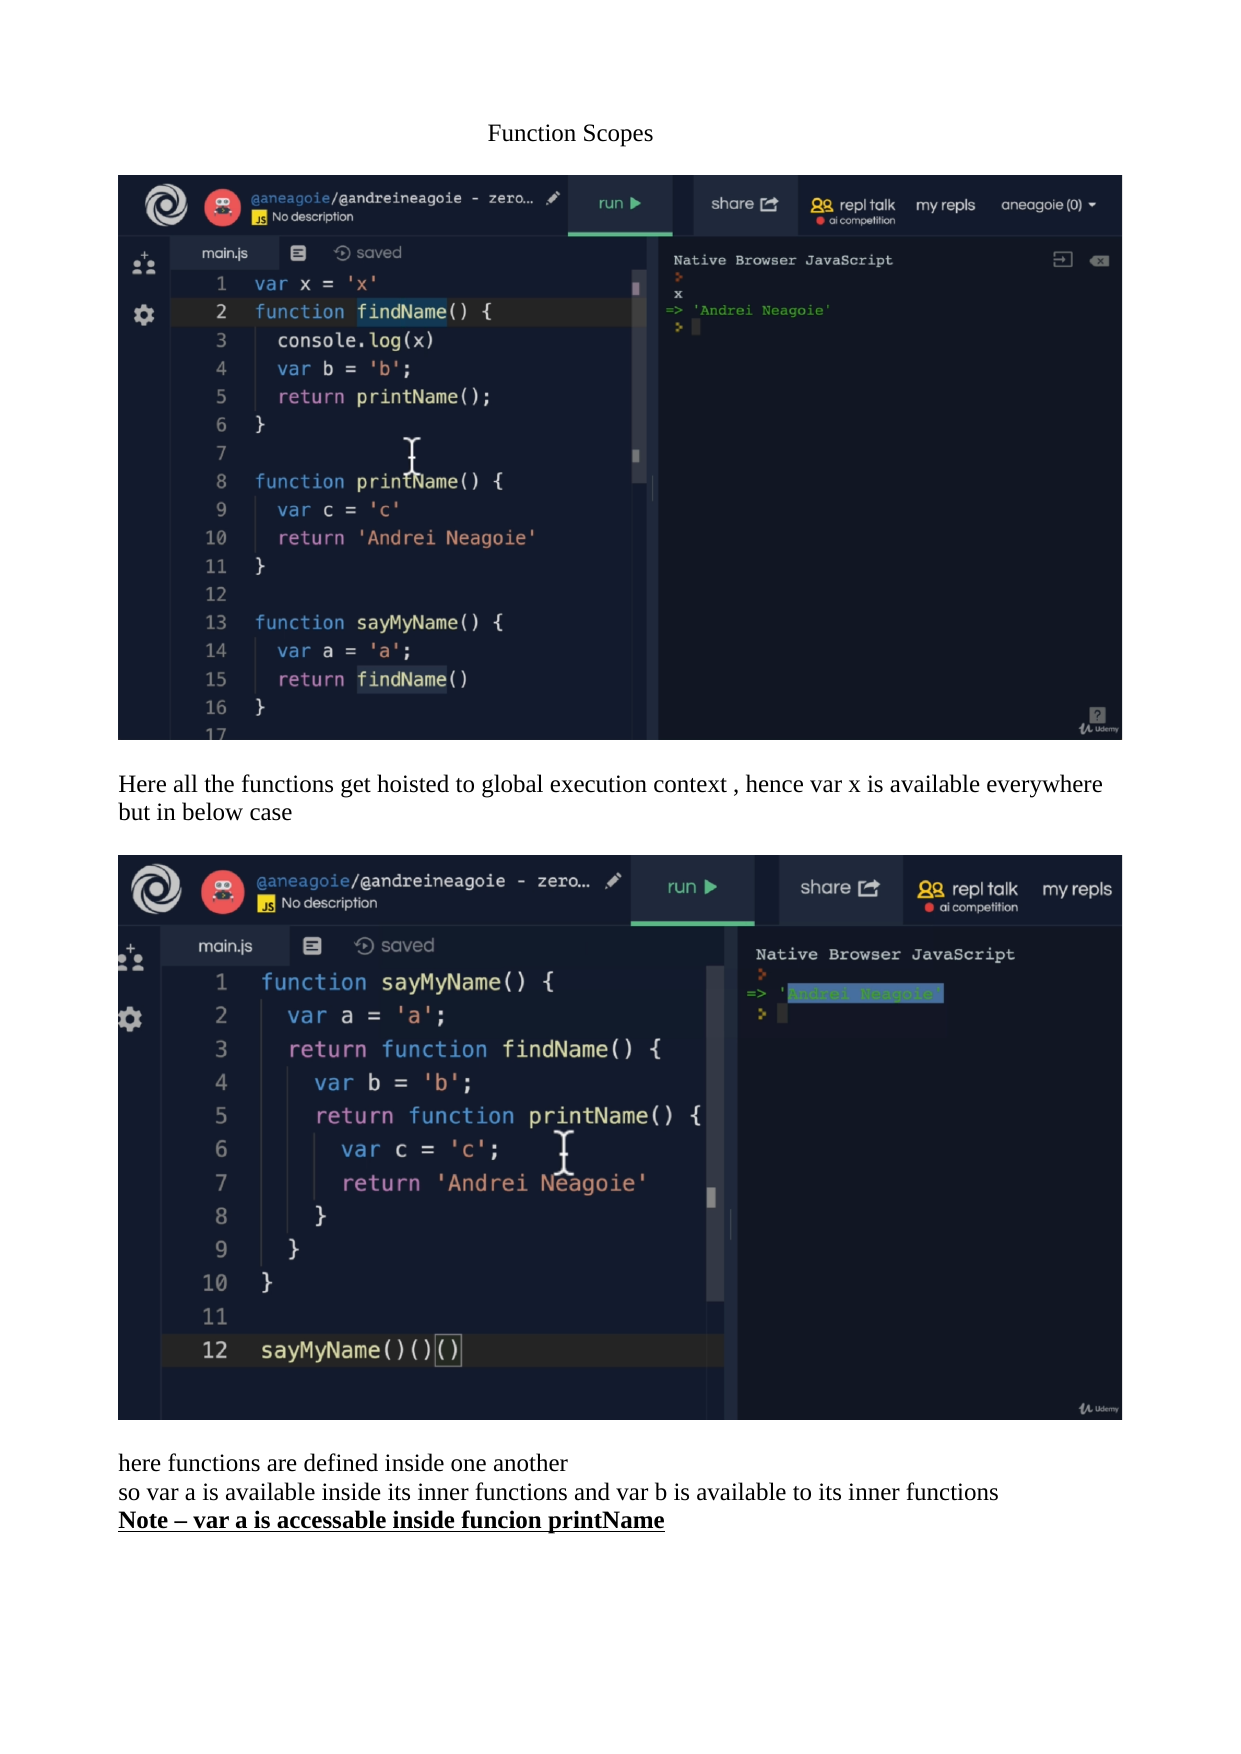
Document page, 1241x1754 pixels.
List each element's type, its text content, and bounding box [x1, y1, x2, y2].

text so var a is available inside its inner functions and var b is available to its inner functions [118, 1477, 1122, 1506]
picture [118, 855, 1123, 1420]
text Note – var a is accessable inside funcion printName [118, 1506, 1122, 1534]
text but in below case [118, 797, 1122, 826]
text Here all the functions get hoisted to global execution context , hence var x is available everywhere [118, 769, 1122, 797]
text Function Scopes [118, 118, 1122, 147]
text here functions are defined inside one another [118, 1448, 1122, 1477]
picture [118, 175, 1123, 740]
